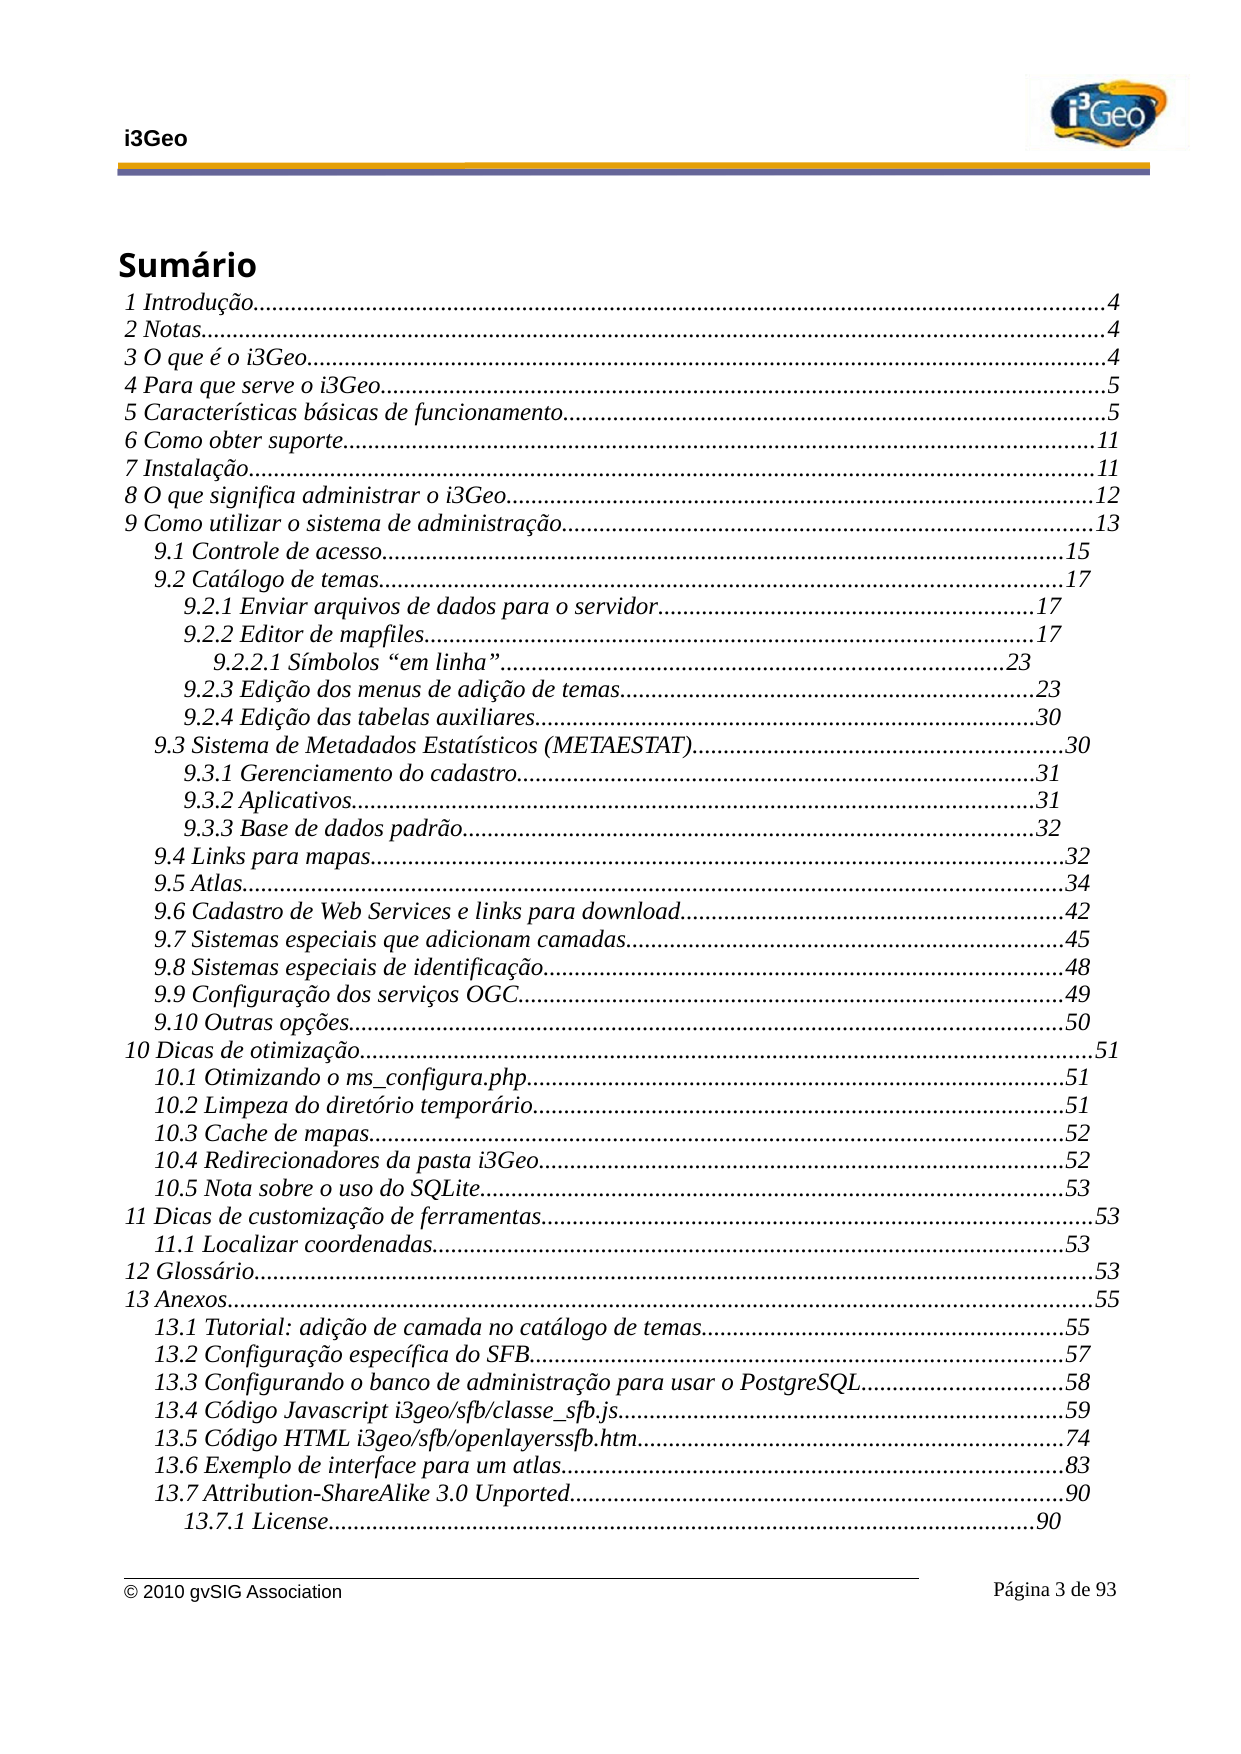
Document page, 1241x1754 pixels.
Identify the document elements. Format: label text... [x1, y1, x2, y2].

text 13.3 Configurando o banco de administração para usar o PostgreSQL 58 [148, 1368, 1122, 1396]
text 10.2 Limpeza do diretório temporário 51 [148, 1091, 1122, 1119]
text 9.2.1 Enviar arquivos de dados para o servidor 17 [177, 592, 1122, 620]
text 13.1 Tutorial: adição de camada no catálogo de temas 55 [148, 1313, 1122, 1341]
text 9.3.2 Aplicativos 31 [177, 786, 1122, 814]
text 9.4 Links para mapas 32 [148, 842, 1122, 869]
text 9.2.2 Editor de mapfiles 17 [177, 620, 1122, 648]
text 4 Para que serve o i3Geo 5 [118, 371, 1122, 398]
text 8 O que significa administrar o i3Geo 12 [118, 482, 1122, 509]
picture [1025, 74, 1191, 151]
text 9.7 Sistemas especiais que adicionam camadas 45 [148, 925, 1122, 953]
text 12 Glossário 53 [118, 1257, 1122, 1285]
text 5 Características básicas de funcionamento 5 [118, 398, 1122, 426]
text 13.7 Attribution-ShareAlike 3.0 Unported 90 [148, 1479, 1122, 1507]
text 7 Instalação 11 [118, 454, 1122, 482]
text 9.3.3 Base de dados padrão 32 [177, 814, 1122, 842]
text 9.5 Atlas 34 [148, 869, 1122, 897]
text 9.6 Cadastro de Web Services e links para download 42 [148, 897, 1122, 925]
text 10 Dicas de otimização 51 [118, 1036, 1122, 1063]
text 9.2.3 Edição dos menus de adição de temas 23 [177, 676, 1122, 703]
text 9.10 Outras opções 50 [148, 1008, 1122, 1036]
text 2 Notas 4 [118, 315, 1122, 343]
text 9 Como utilizar o sistema de administração 13 [118, 509, 1122, 537]
text 11 Dicas de customização de ferramentas 53 [118, 1202, 1122, 1230]
subtitle Sumário [118, 242, 1122, 288]
text 1 Introdução 4 [118, 288, 1122, 315]
text 11.1 Localizar coordenadas 53 [148, 1230, 1122, 1257]
text 6 Como obter suporte 11 [118, 426, 1122, 454]
text 10.1 Otimizando o ms_configura.php 51 [148, 1063, 1122, 1091]
text 10.5 Nota sobre o uso do SQLite 53 [148, 1174, 1122, 1202]
text 9.1 Controle de acesso 15 [148, 537, 1122, 565]
text 9.8 Sistemas especiais de identificação 48 [148, 953, 1122, 980]
text 9.2.4 Edição das tabelas auxiliares 30 [177, 703, 1122, 731]
text 13.7.1 License 90 [177, 1507, 1122, 1534]
text 9.2.2.1 Símbolos “em linha” 23 [207, 648, 1122, 676]
text 13.5 Código HTML i3geo/sfb/openlayerssfb.htm 74 [148, 1424, 1122, 1451]
text 9.2 Catálogo de temas 17 [148, 565, 1122, 592]
text 13 Anexos 55 [118, 1285, 1122, 1313]
text 10.3 Cache de mapas 52 [148, 1119, 1122, 1147]
text 9.9 Configuração dos serviços OGC 49 [148, 980, 1122, 1008]
text 10.4 Redirecionadores da pasta i3Geo 52 [148, 1147, 1122, 1174]
text 3 O que é o i3Geo 4 [118, 343, 1122, 371]
text 13.4 Código Javascript i3geo/sfb/classe_sfb.js 59 [148, 1396, 1122, 1424]
text 13.6 Exemplo de interface para um atlas 83 [148, 1451, 1122, 1479]
text 9.3 Sistema de Metadados Estatísticos (METAESTAT) 30 [148, 731, 1122, 759]
text 9.3.1 Gerenciamento do cadastro 31 [177, 759, 1122, 786]
text 13.2 Configuração específica do SFB 57 [148, 1341, 1122, 1368]
